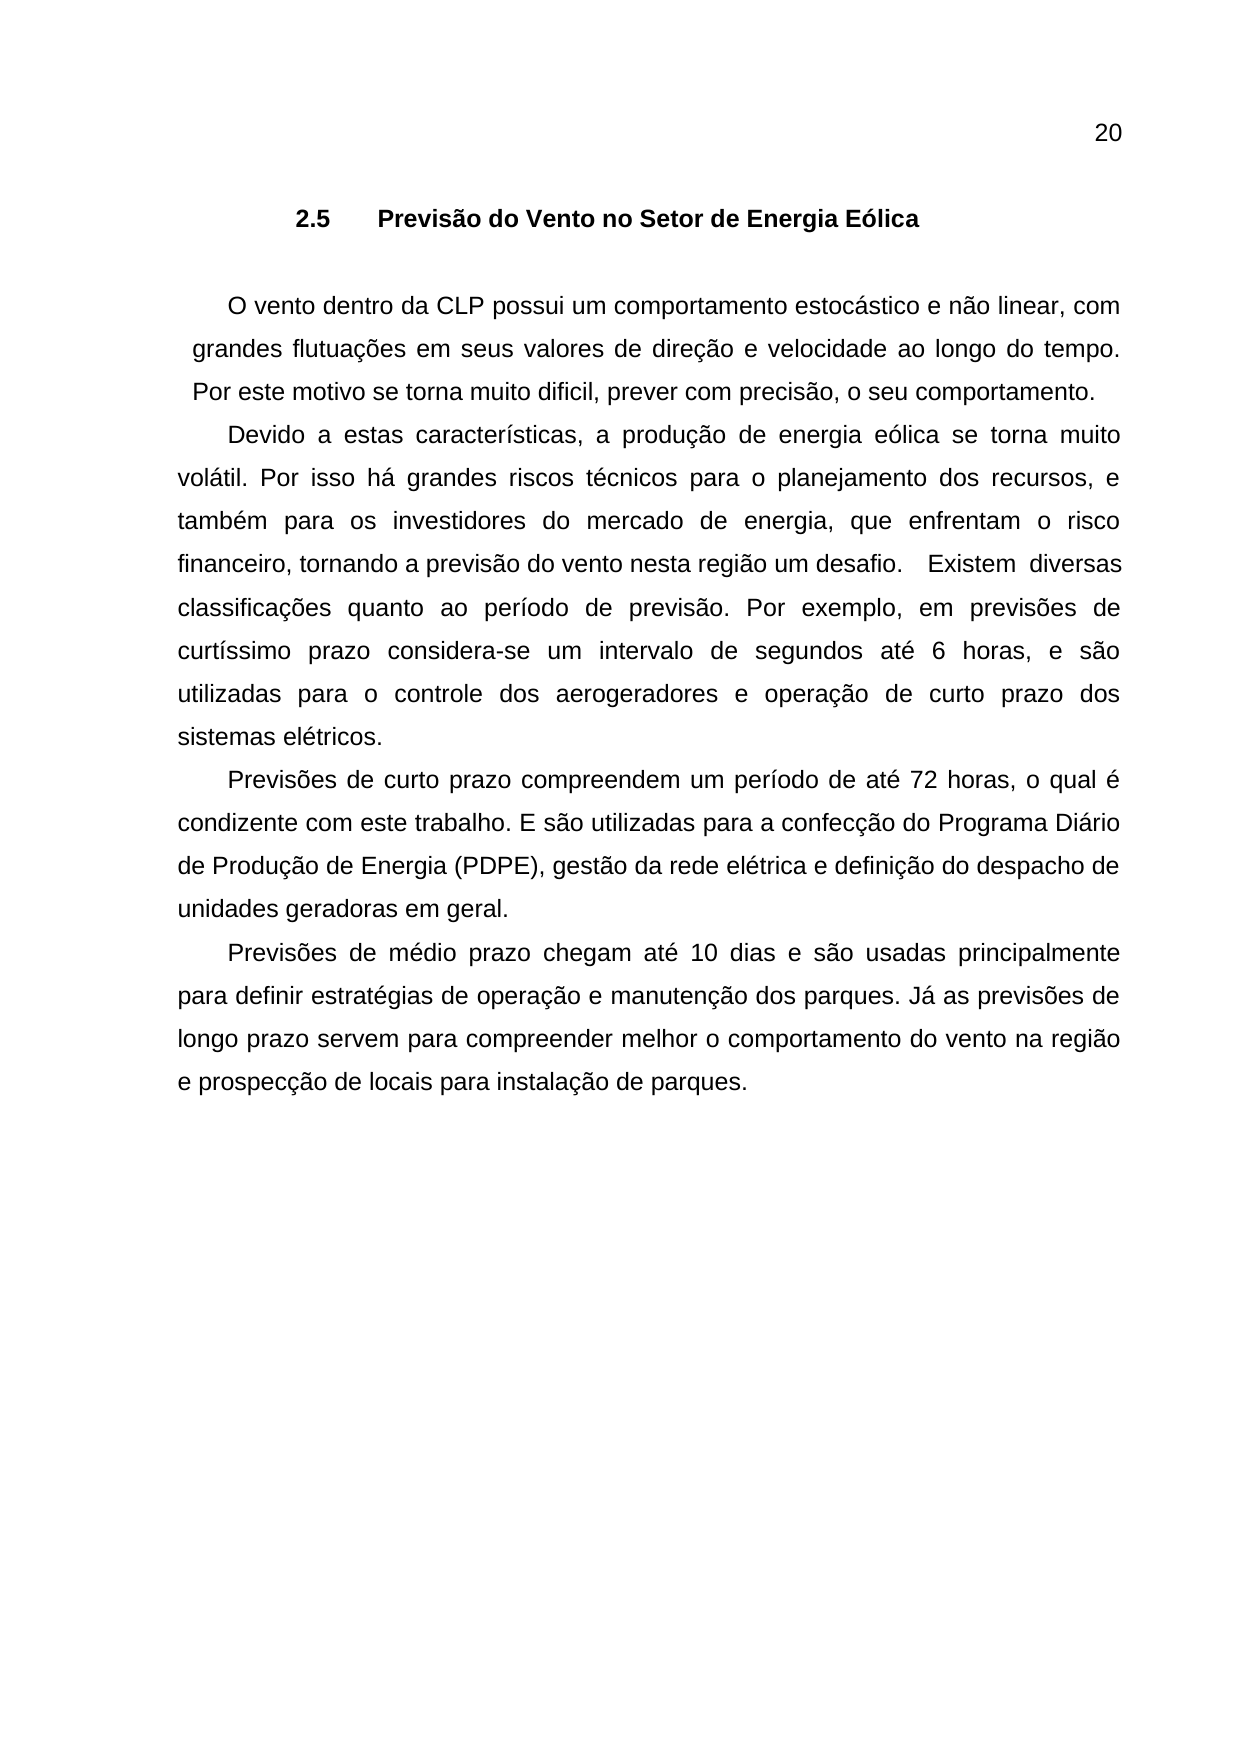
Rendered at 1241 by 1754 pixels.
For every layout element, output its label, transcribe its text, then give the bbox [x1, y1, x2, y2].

subtitle Previsão do Vento no Setor de Energia Eólica [207, 204, 1122, 233]
text Previsões de curto prazo compreendem um período de até 72 horas, o qual é condizente com este trabalho. E são utilizadas para a confecção do Programa Diário de Produção de Energia (PDPE), gestão da rede elétrica e definição do despacho de unidades geradoras em geral. [177, 765, 1122, 923]
text Previsões de médio prazo chegam até 10 dias e são usadas principalmente para definir estratégias de operação e manutenção dos parques. Já as previsões de longo prazo servem para compreender melhor o comportamento do vento na região e prospecção de locais para instalação de parques. [177, 937, 1122, 1096]
text Devido a estas características, a produção de energia eólica se torna muito volátil. Por isso há grandes riscos técnicos para o planejamento dos recursos, e também para os investidores do mercado de energia, que enfrentam o risco financeiro, tornando a previsão do vento nesta região um desafio. Existem diversas classificações quanto ao período de previsão. Por exemplo, em previsões de curtíssimo prazo considera-se um intervalo de segundos até 6 horas, e são utilizadas para o controle dos aerogeradores e operação de curto prazo dos sistemas elétricos. [177, 420, 1122, 751]
text O vento dentro da CLP possui um comportamento estocástico e não linear, com grandes flutuações em seus valores de direção e velocidade ao longo do tempo. Por este motivo se torna muito dificil, prever com precisão, o seu comportamento. [177, 291, 1122, 406]
